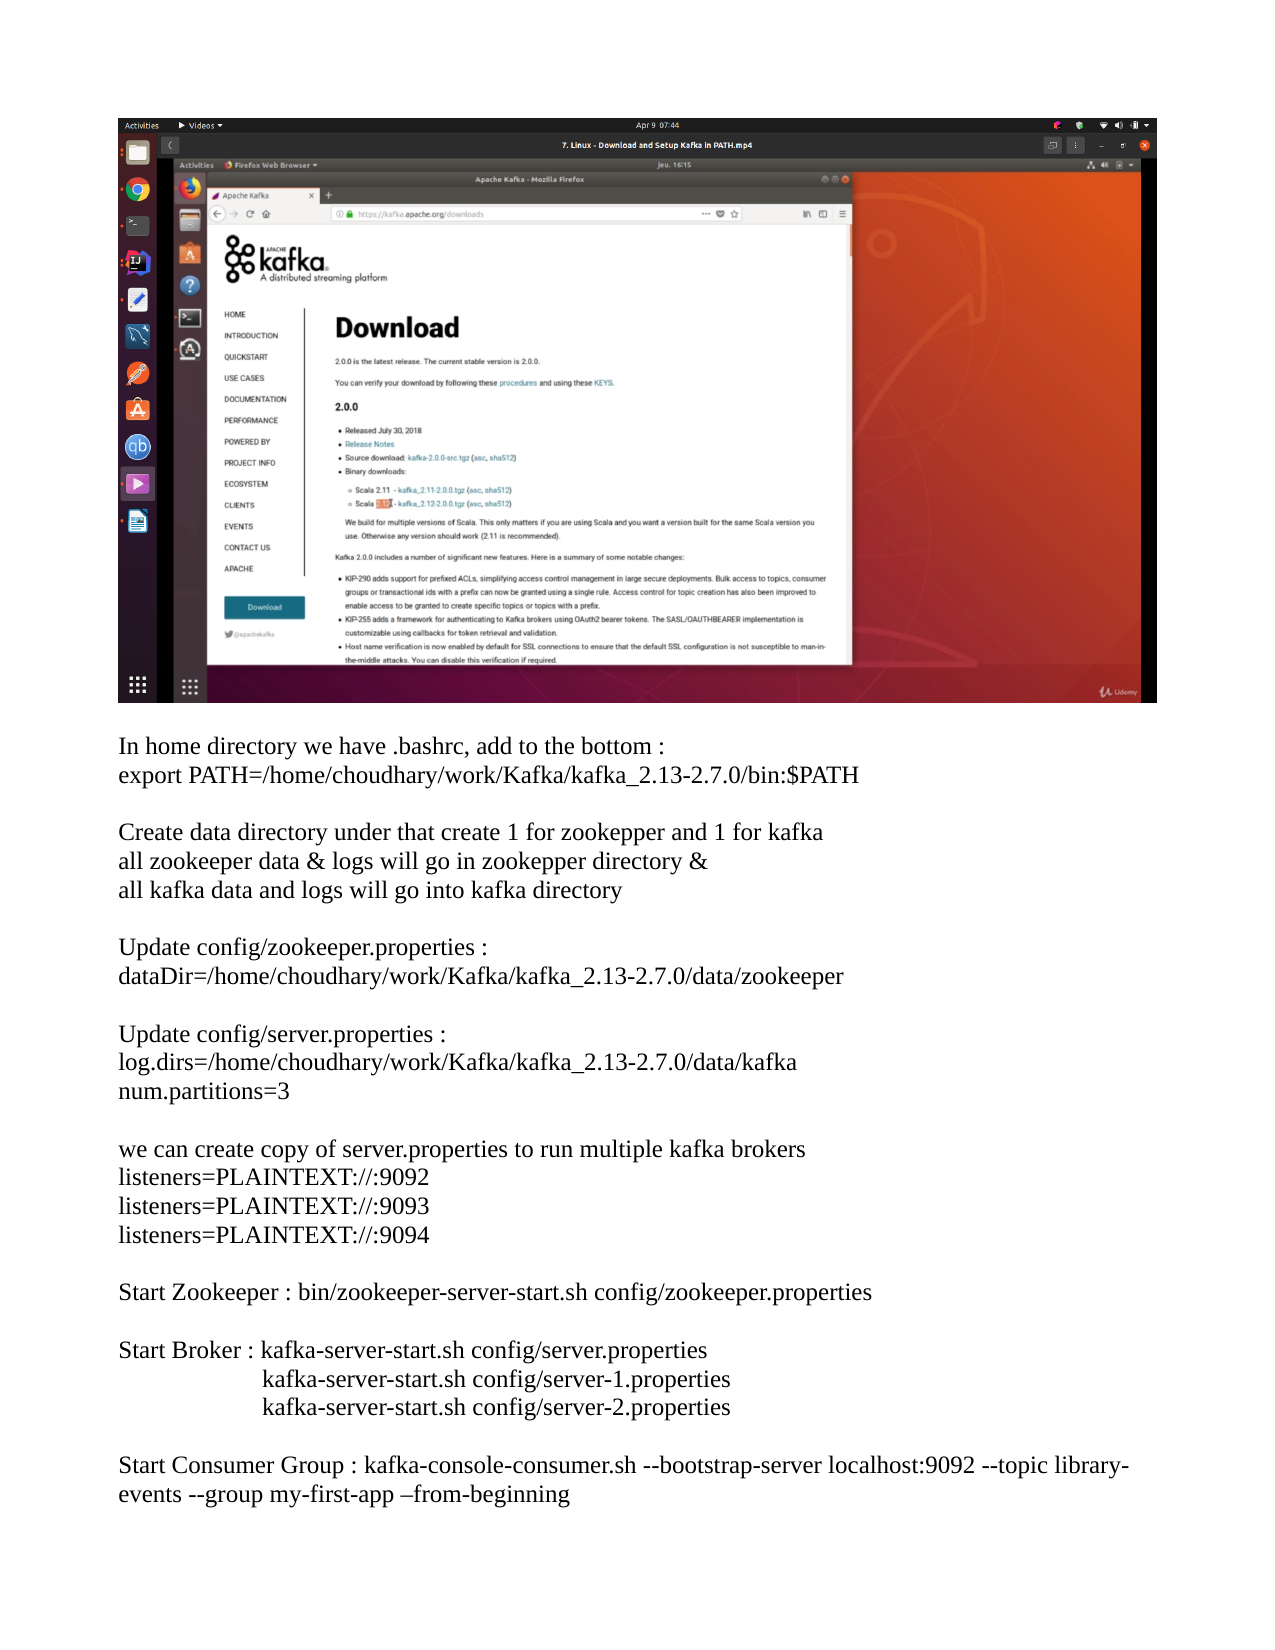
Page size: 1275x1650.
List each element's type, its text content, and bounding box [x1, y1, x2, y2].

text Start Broker : kafka-server-start.sh config/server.properties [118, 1335, 1157, 1364]
text listeners=PLAINTEXT://:9092 [118, 1162, 1157, 1191]
text export PATH=/home/choudhary/work/Kafka/kafka_2.13-2.7.0/bin:$PATH [118, 760, 1157, 789]
text Update config/server.properties : [118, 1019, 1157, 1047]
text we can create copy of server.properties to run multiple kafka brokers [118, 1134, 1157, 1162]
text Update config/zookeeper.properties : dataDir=/home/choudhary/work/Kafka/kafka_2.13-2.7.0/data/zookeeper [118, 932, 1157, 990]
text log.dirs=/home/choudhary/work/Kafka/kafka_2.13-2.7.0/data/kafka [118, 1047, 1157, 1076]
text kafka-server-start.sh config/server-2.properties [118, 1392, 1157, 1421]
text all kafka data and logs will go into kafka directory [118, 875, 1157, 904]
text kafka-server-start.sh config/server-1.properties [118, 1364, 1157, 1392]
text Create data directory under that create 1 for zookepper and 1 for kafka [118, 817, 1157, 846]
picture [118, 118, 1157, 703]
text all zookeeper data & logs will go in zookepper directory & [118, 846, 1157, 875]
text listeners=PLAINTEXT://:9093 [118, 1191, 1157, 1220]
text Start Zookeeper : bin/zookeeper-server-start.sh config/zookeeper.properties [118, 1277, 1157, 1306]
text listeners=PLAINTEXT://:9094 [118, 1220, 1157, 1249]
text num.partitions=3 [118, 1076, 1157, 1105]
text In home directory we have .bashrc, add to the bottom : [118, 731, 1157, 760]
text Start Consumer Group : kafka-console-consumer.sh --bootstrap-server localhost:9092 --topic library-events --group my-first-app –from-beginning [118, 1450, 1157, 1507]
